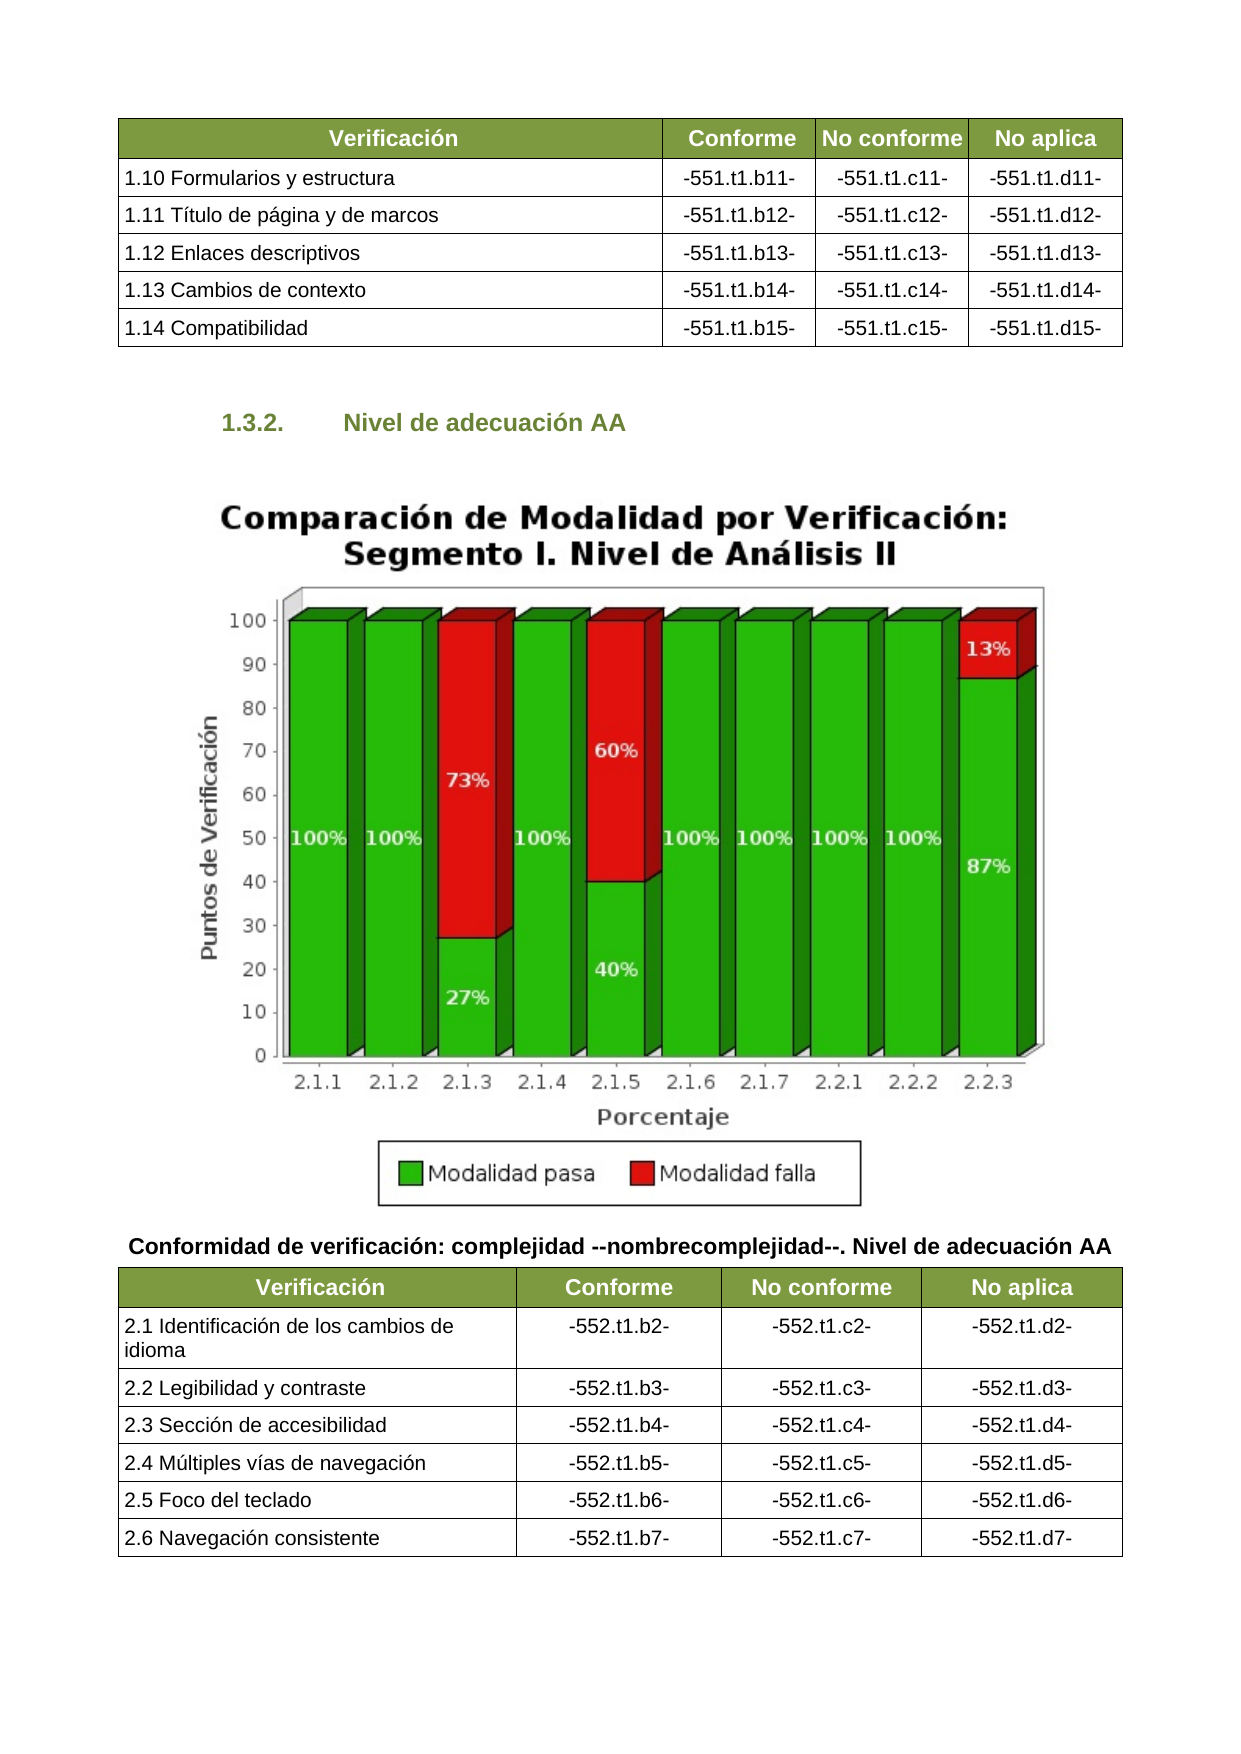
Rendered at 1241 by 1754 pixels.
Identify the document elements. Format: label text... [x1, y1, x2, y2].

table_cell -552.t1.c2- [722, 1308, 921, 1368]
table_cell -552.t1.b6- [517, 1482, 721, 1518]
table_cell 2.3 Sección de accesibilidad [119, 1407, 516, 1443]
table_cell -552.t1.b2- [517, 1308, 721, 1368]
table_cell -552.t1.d7- [922, 1519, 1122, 1556]
table_cell -552.t1.b4- [517, 1407, 721, 1443]
table_cell -551.t1.c12- [816, 197, 968, 233]
table_cell -552.t1.d3- [922, 1369, 1122, 1406]
table_cell -552.t1.d2- [922, 1308, 1122, 1368]
table_cell -552.t1.d6- [922, 1482, 1122, 1518]
table_cell -552.t1.c3- [722, 1369, 921, 1406]
table_header No aplica [969, 119, 1122, 158]
table_header Conforme [517, 1268, 721, 1307]
table_header No conforme [722, 1268, 921, 1307]
table_cell 1.12 Enlaces descriptivos [119, 234, 662, 271]
table_cell -551.t1.b13- [663, 234, 815, 271]
table_cell 2.2 Legibilidad y contraste [119, 1369, 516, 1406]
table_cell -552.t1.b3- [517, 1369, 721, 1406]
table_cell -551.t1.b14- [663, 272, 815, 308]
table_cell -551.t1.c15- [816, 309, 968, 346]
table_cell 2.6 Navegación consistente [119, 1519, 516, 1556]
table_cell -552.t1.b7- [517, 1519, 721, 1556]
table_cell -551.t1.c14- [816, 272, 968, 308]
table_cell -552.t1.d4- [922, 1407, 1122, 1443]
table_cell -552.t1.c5- [722, 1444, 921, 1481]
table_cell -551.t1.b12- [663, 197, 815, 233]
table_cell -551.t1.c11- [816, 159, 968, 196]
table_cell -551.t1.d12- [969, 197, 1122, 233]
table_cell -551.t1.d15- [969, 309, 1122, 346]
table_cell -552.t1.c7- [722, 1519, 921, 1556]
table_cell 1.14 Compatibilidad [119, 309, 662, 346]
table_cell -552.t1.c4- [722, 1407, 921, 1443]
table_header No aplica [922, 1268, 1122, 1307]
table_cell 2.1 Identificación de los cambios de idioma [119, 1308, 516, 1368]
table_cell -551.t1.c13- [816, 234, 968, 271]
table_header Conforme [663, 119, 815, 158]
table_cell -552.t1.b5- [517, 1444, 721, 1481]
table_header Verificación [119, 119, 662, 158]
table_cell -552.t1.d5- [922, 1444, 1122, 1481]
table_cell -551.t1.d11- [969, 159, 1122, 196]
table_cell 1.10 Formularios y estructura [119, 159, 662, 196]
table_cell 2.4 Múltiples vías de navegación [119, 1444, 516, 1481]
table_cell 2.5 Foco del teclado [119, 1482, 516, 1518]
text Conformidad de verificación: complejidad --nombrecomplejidad--. Nivel de adecuación AA [118, 1233, 1122, 1259]
table_cell -551.t1.d14- [969, 272, 1122, 308]
picture [178, 498, 1062, 1208]
table_cell 1.13 Cambios de contexto [119, 272, 662, 308]
subtitle Nivel de adecuación AA [214, 408, 1122, 437]
table_cell -551.t1.b11- [663, 159, 815, 196]
table_cell 1.11 Título de página y de marcos [119, 197, 662, 233]
table_cell -552.t1.c6- [722, 1482, 921, 1518]
table_cell -551.t1.d13- [969, 234, 1122, 271]
table_header Verificación [119, 1268, 516, 1307]
table_header No conforme [816, 119, 968, 158]
table_cell -551.t1.b15- [663, 309, 815, 346]
